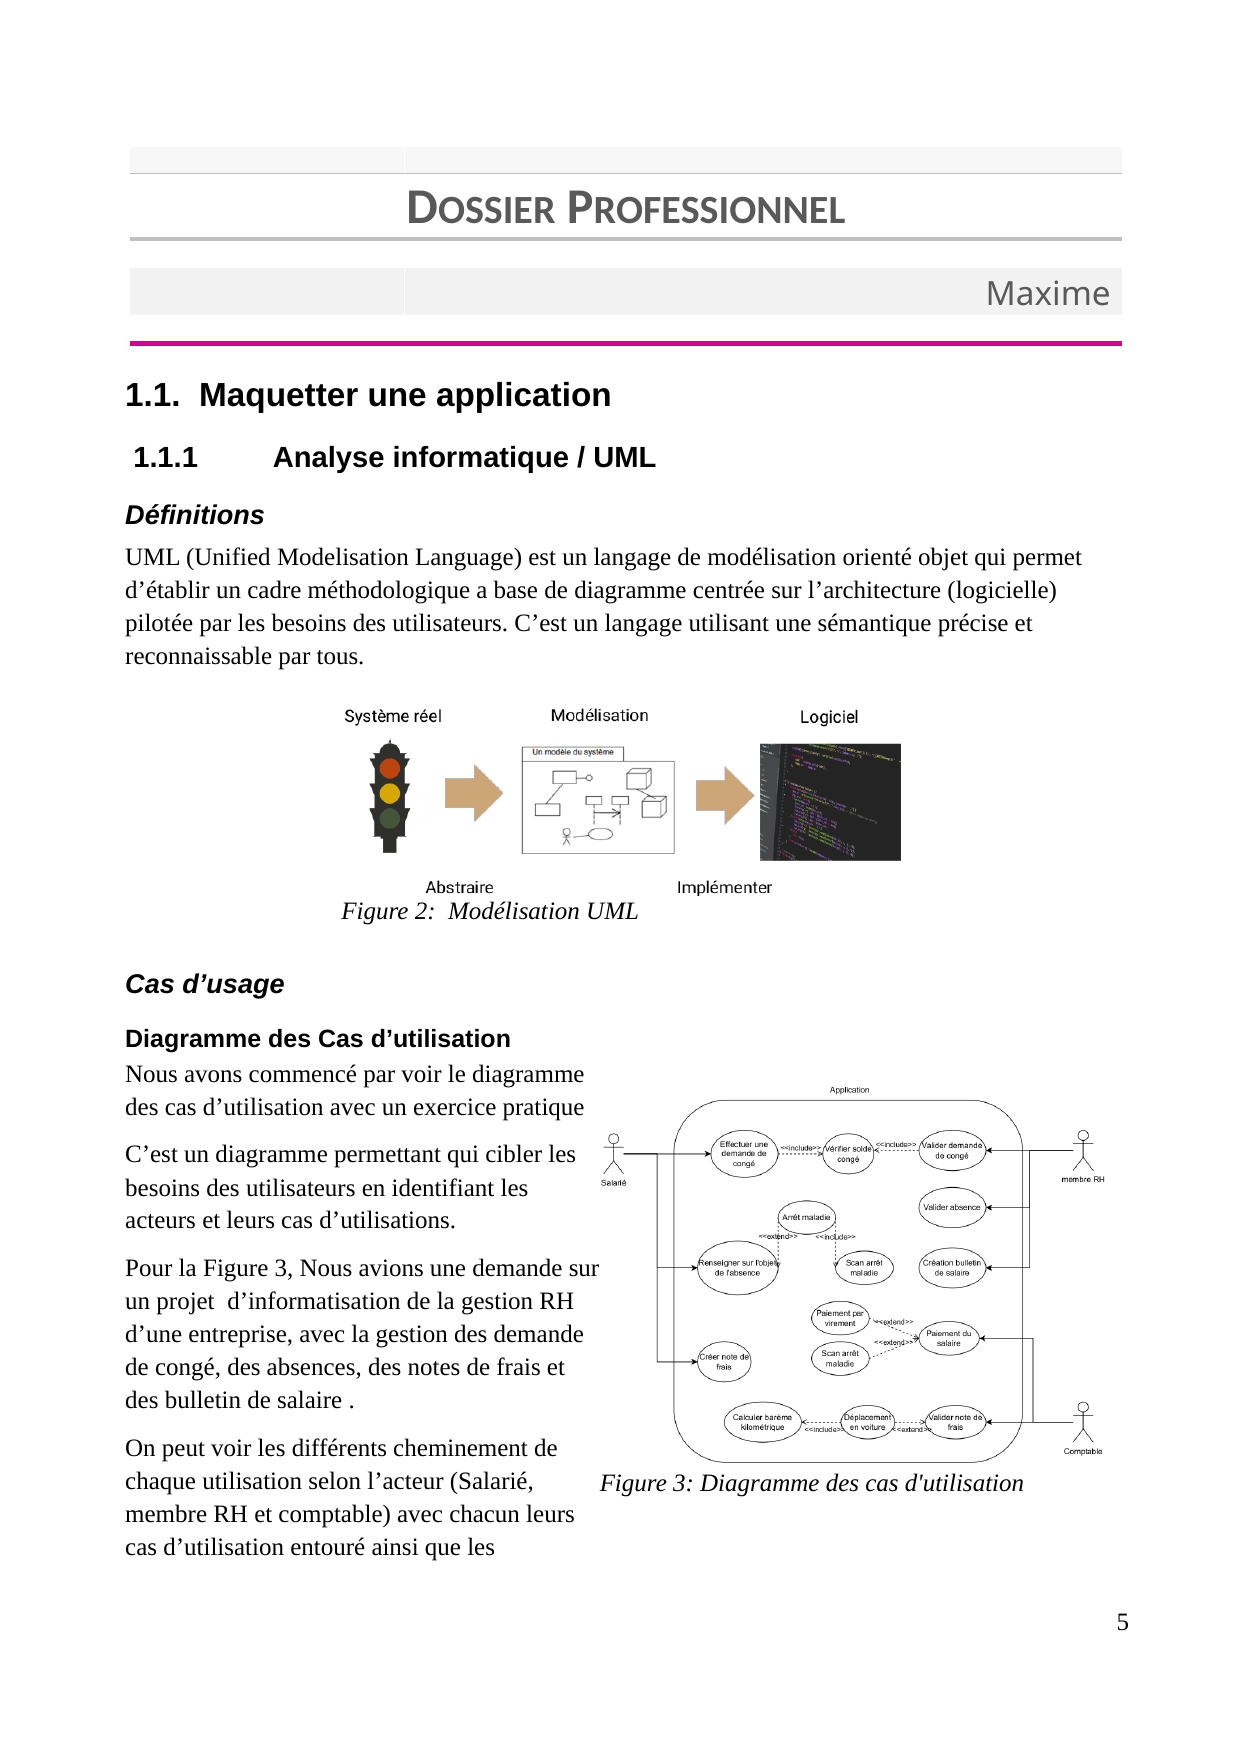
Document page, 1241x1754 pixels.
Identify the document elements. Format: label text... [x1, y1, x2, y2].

text Figure 2: Modélisation UML [341, 896, 907, 925]
text UML (Unified Modelisation Language) est un langage de modélisation orienté objet qui permet d’établir un cadre méthodologique a base de diagramme centrée sur l’architecture (logicielle) pilotée par les besoins des utilisateurs. C’est un langage utilisant une sémantique précise et reconnaissable par tous. [125, 542, 1123, 670]
text Nous avons commencé par voir le diagramme des cas d’utilisation avec un exercice pratique [125, 1059, 1123, 1121]
subtitle Définitions [125, 499, 1123, 530]
subtitle Cas d’usage [125, 690, 1123, 999]
text Pour la Figure 3, Nous avions une demande sur un projet d’informatisation de la gestion RH d’une entreprise, avec la gestion des demande de congé, des absences, des notes de frais et des bulletin de salaire . [125, 1253, 599, 1414]
text On peut voir les différents cheminement de chaque utilisation selon l’acteur (Salarié, membre RH et comptable) avec chacun leurs cas d’utilisation entouré ainsi que les [125, 1433, 599, 1561]
subtitle Diagramme des Cas d’utilisation [125, 1024, 1123, 1053]
subtitle Analyse informatique / UML [125, 440, 1123, 474]
picture [599, 1081, 1109, 1468]
text [599, 1496, 1109, 1563]
subtitle Maquetter une application [125, 374, 1123, 413]
text Figure 3: Diagramme des cas d'utilisation [599, 1468, 1109, 1496]
text C’est un diagramme permettant qui cibler les besoins des utilisateurs en identifiant les acteurs et leurs cas d’utilisations. [125, 1139, 599, 1234]
picture [341, 702, 907, 896]
